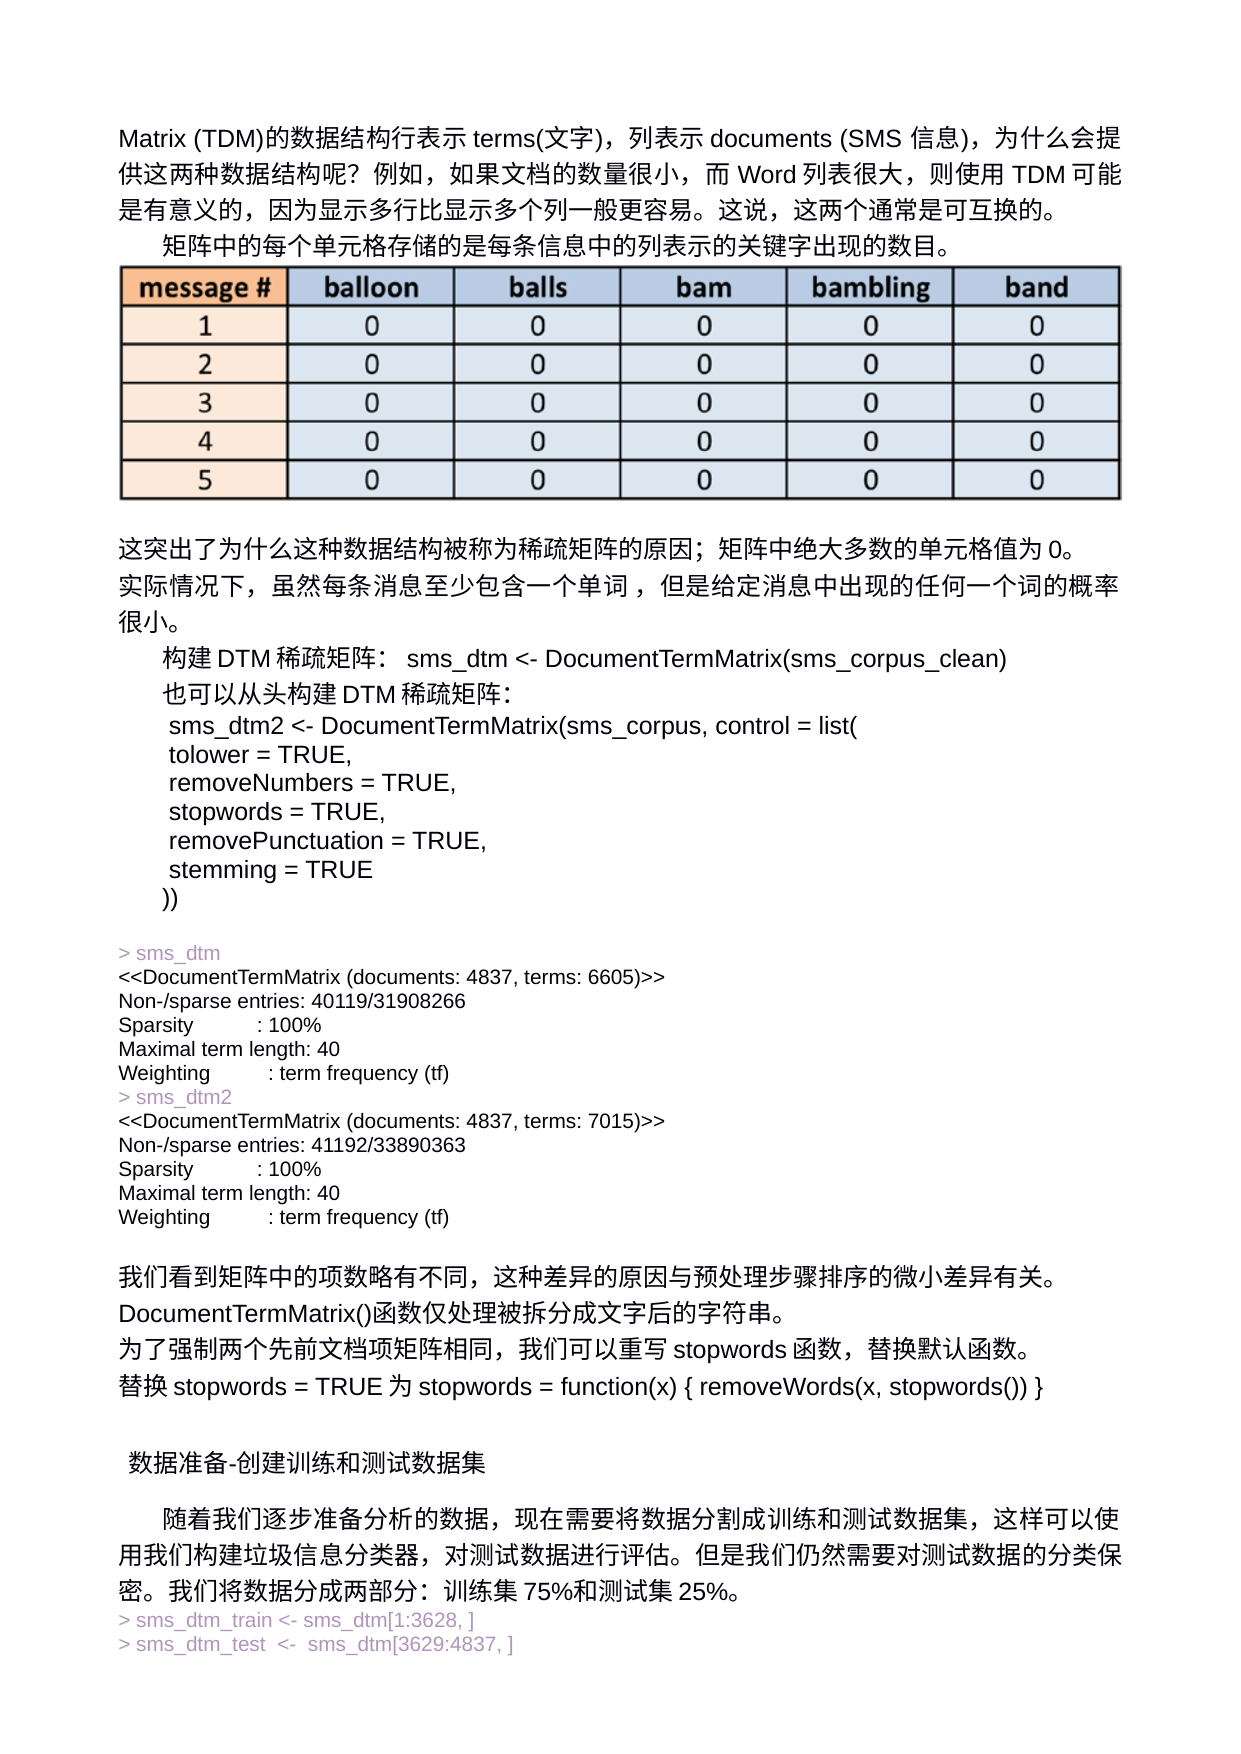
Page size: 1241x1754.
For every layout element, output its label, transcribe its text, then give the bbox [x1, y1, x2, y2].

text Weighting : term frequency (tf) [118, 1204, 1122, 1228]
text 实际情况下，虽然每条消息至少包含一个单词 ，但是给定消息中出现的任何一个词的概率很小。 [118, 566, 1122, 638]
text Sparsity : 100% [118, 1157, 1122, 1181]
text 我们看到矩阵中的项数略有不同，这种差异的原因与预处理步骤排序的微小差异有关。 [118, 1257, 1122, 1293]
subtitle 数据准备-创建训练和测试数据集 [128, 1443, 1122, 1480]
text <<DocumentTermMatrix (documents: 4837, terms: 6605)>> [118, 965, 1122, 989]
text stopwords = TRUE, [118, 797, 1122, 826]
text 也可以从头构建DTM稀疏矩阵： [118, 675, 1122, 711]
text > sms_dtm_test <- sms_dtm[3629:4837, ] [118, 1632, 1122, 1656]
text 为了强制两个先前文档项矩阵相同，我们可以重写stopwords函数，替换默认函数。 [118, 1330, 1122, 1366]
text tolower = TRUE, [118, 740, 1122, 768]
text Non-/sparse entries: 41192/33890363 [118, 1133, 1122, 1157]
text 矩阵中的每个单元格存储的是每条信息中的列表示的关键字出现的数目。 [118, 227, 1122, 263]
text DocumentTermMatrix()函数仅处理被拆分成文字后的字符串。 [118, 1293, 1122, 1330]
text > sms_dtm [118, 941, 1122, 965]
text 构建DTM稀疏矩阵： sms_dtm <- DocumentTermMatrix(sms_corpus_clean) [118, 638, 1122, 675]
text 这突出了为什么这种数据结构被称为稀疏矩阵的原因；矩阵中绝大多数的单元格值为0。 [118, 530, 1122, 566]
text Non-/sparse entries: 40119/31908266 [118, 989, 1122, 1013]
text Maximal term length: 40 [118, 1181, 1122, 1204]
text Maximal term length: 40 [118, 1037, 1122, 1061]
text Sparsity : 100% [118, 1013, 1122, 1037]
text > sms_dtm2 [118, 1085, 1122, 1109]
text Weighting : term frequency (tf) [118, 1061, 1122, 1085]
text stemming = TRUE [118, 855, 1122, 883]
text removeNumbers = TRUE, [118, 768, 1122, 797]
text )) [118, 883, 1122, 912]
text 随着我们逐步准备分析的数据，现在需要将数据分割成训练和测试数据集，这样可以使用我们构建垃圾信息分类器，对测试数据进行评估。但是我们仍然需要对测试数据的分类保密。我们将数据分成两部分：训练集75%和测试集25%。 [118, 1499, 1122, 1608]
text removePunctuation = TRUE, [118, 826, 1122, 855]
text sms_dtm2 <- DocumentTermMatrix(sms_corpus, control = list( [118, 711, 1122, 740]
text <<DocumentTermMatrix (documents: 4837, terms: 7015)>> [118, 1109, 1122, 1133]
text Matrix (TDM)的数据结构行表示terms(文字)，列表示documents (SMS 信息)，为什么会提供这两种数据结构呢？例如，如果文档的数量很小，而Word列表很大，则使用TDM可能是有意义的，因为显示多行比显示多个列一般更容易。这说，这两个通常是可互换的。 [118, 118, 1122, 227]
text 替换stopwords = TRUE为stopwords = function(x) { removeWords(x, stopwords()) } [118, 1366, 1122, 1402]
text > sms_dtm_train <- sms_dtm[1:3628, ] [118, 1608, 1122, 1632]
